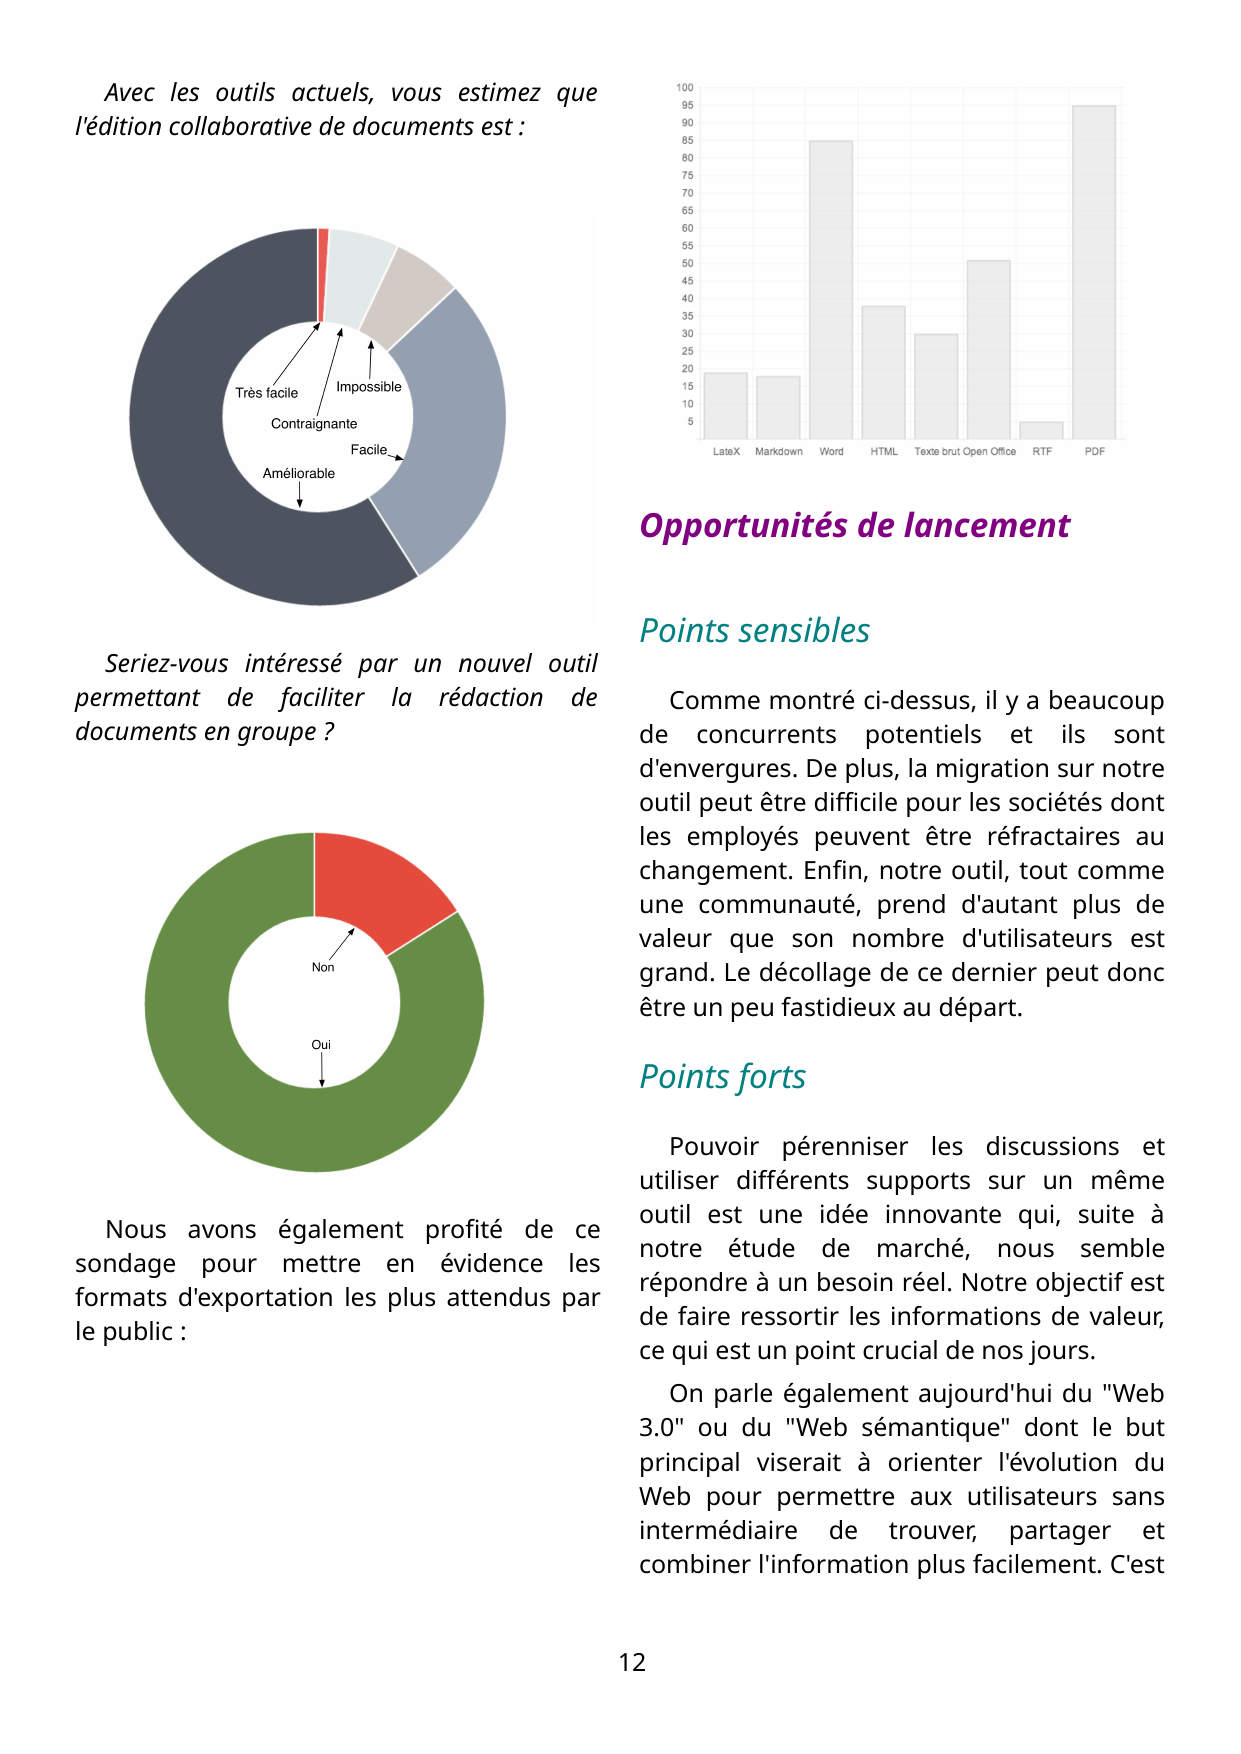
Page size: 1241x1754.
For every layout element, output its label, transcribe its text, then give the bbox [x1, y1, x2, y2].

text Seriez-vous intéressé par un nouvel outil permettant de faciliter la rédaction de documents en groupe ? [75, 646, 601, 748]
text On parle également aujourd'hui du "Web 3.0" ou du "Web sémantique" dont le but principal viserait à orienter l'évolution du Web pour permettre aux utilisateurs sans intermédiaire de trouver, partager et combiner l'information plus facilement. C'est [639, 1376, 1166, 1580]
text Avec les outils actuels, vous estimez que l'édition collaborative de documents est : [75, 75, 601, 143]
picture [80, 213, 596, 628]
text Nous avons également profité de ce sondage pour mettre en évidence les formats d'exportation les plus attendus par le public : [75, 1211, 601, 1347]
subtitle Points forts [639, 1053, 1166, 1099]
picture [667, 75, 1138, 463]
subtitle Opportunités de lancement [639, 502, 1166, 547]
text Pouvoir pérenniser les discussions et utiliser différents supports sur un même outil est une idée innovante qui, suite à notre étude de marché, nous semble répondre à un besoin réel. Notre objectif est de faire ressortir les informations de valeur, ce qui est un point crucial de nos jours. [639, 1129, 1166, 1367]
subtitle Points sensibles [639, 607, 1166, 653]
text Comme montré ci-dessus, il y a beaucoup de concurrents potentiels et ils sont d'envergures. De plus, la migration sur notre outil peut être difficile pour les sociétés dont les employés peuvent être réfractaires au changement. Enfin, notre outil, tout comme une communauté, prend d'autant plus de valeur que son nombre d'utilisateurs est grand. Le décollage de ce dernier peut donc être un peu fastidieux au départ. [639, 683, 1166, 1023]
picture [98, 817, 578, 1194]
